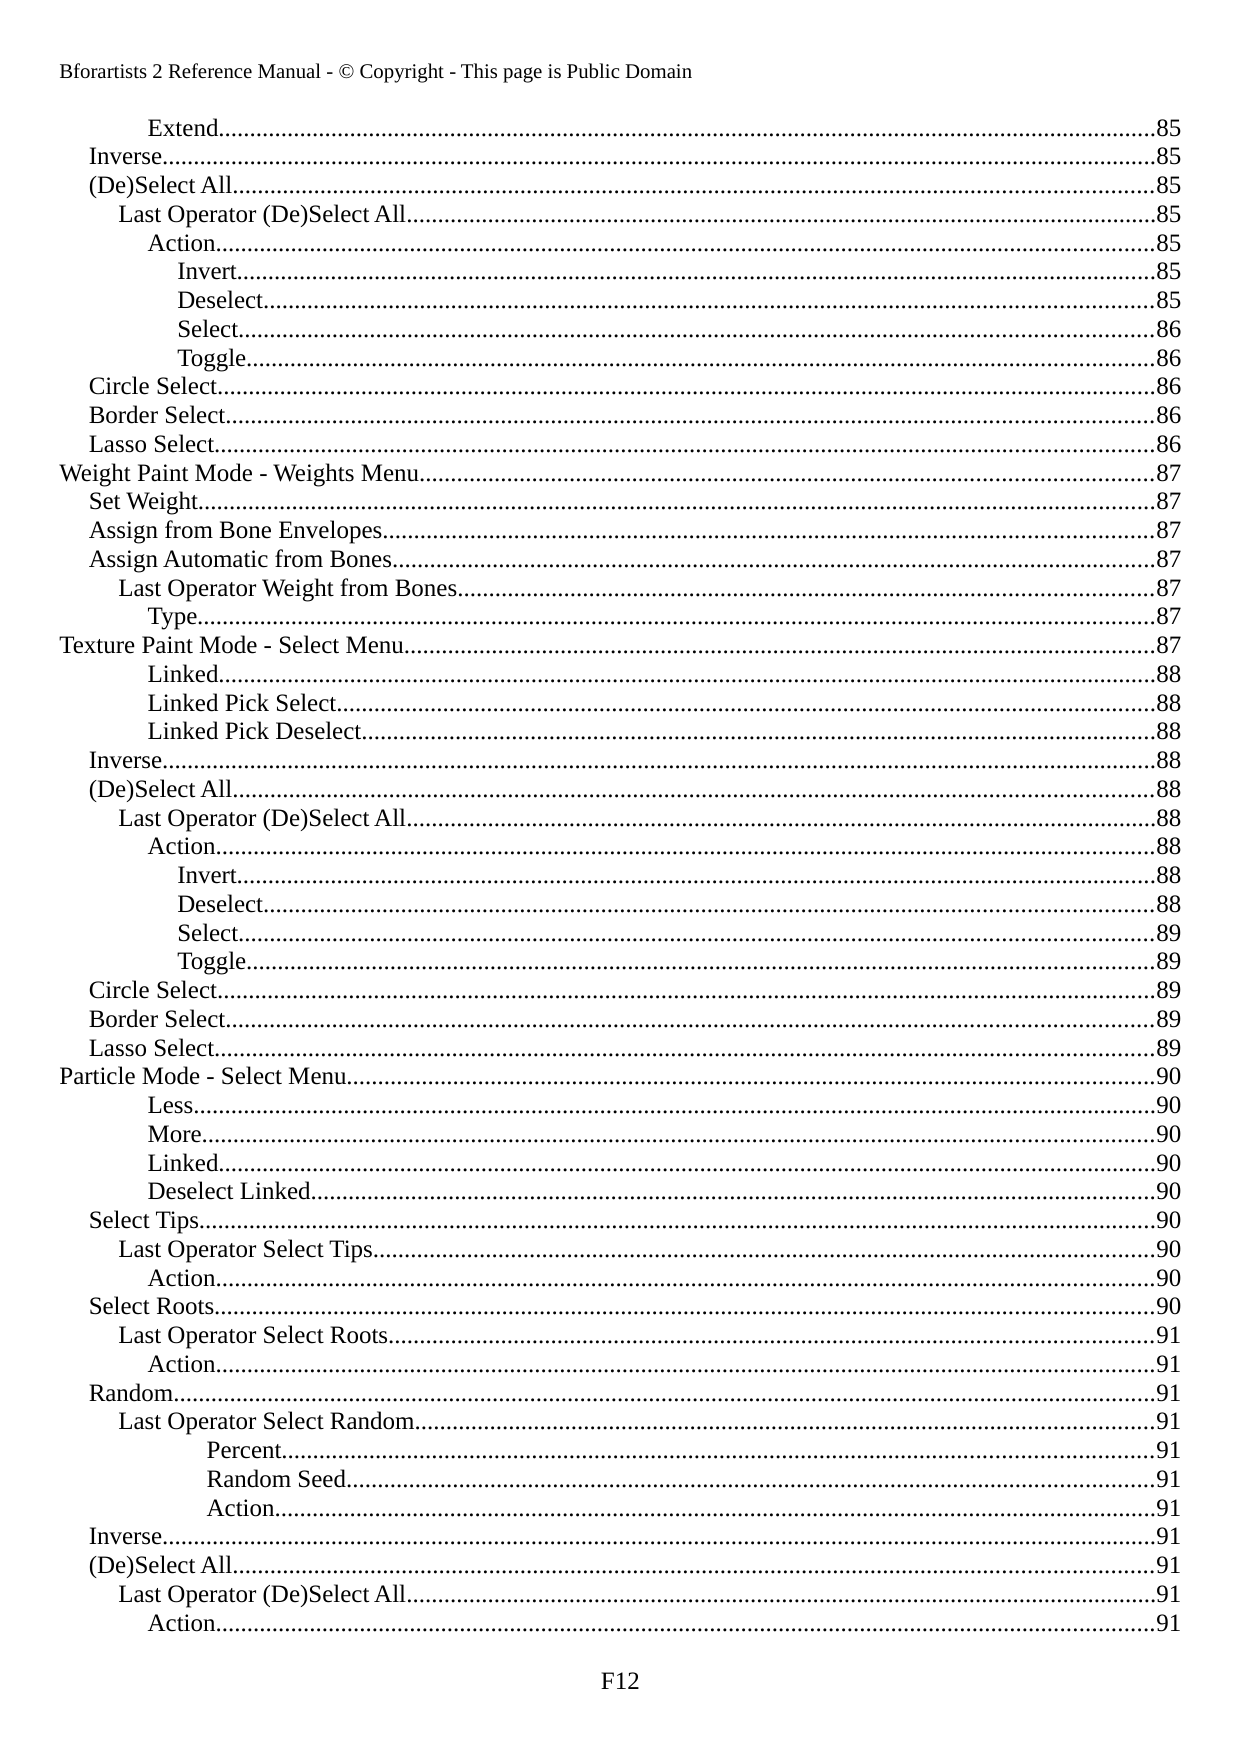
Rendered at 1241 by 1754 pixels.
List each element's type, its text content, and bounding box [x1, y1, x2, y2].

text Invert 88 [177, 860, 1181, 889]
text Last Operator (De)Select All 88 [118, 803, 1181, 831]
text Border Select 86 [88, 400, 1181, 429]
text Random 91 [88, 1378, 1181, 1406]
text Assign Automatic from Bones 87 [88, 544, 1181, 573]
text Circle Select 86 [88, 371, 1181, 400]
text Lasso Select 86 [88, 429, 1181, 458]
text Less 90 [147, 1090, 1181, 1119]
text Toggle 86 [177, 343, 1181, 371]
text Deselect Linked 90 [147, 1176, 1181, 1205]
text More 90 [147, 1119, 1181, 1148]
text Deselect 88 [177, 889, 1181, 918]
text Random Seed 91 [206, 1464, 1181, 1493]
text (De)Select All 91 [88, 1550, 1181, 1579]
text Last Operator (De)Select All 85 [118, 199, 1181, 228]
text Type 87 [147, 601, 1181, 630]
text Last Operator Select Tips 90 [118, 1234, 1181, 1263]
text Border Select 89 [88, 1004, 1181, 1033]
text Weight Paint Mode - Weights Menu 87 [59, 458, 1181, 486]
text Toggle 89 [177, 946, 1181, 975]
text Invert 85 [177, 256, 1181, 285]
text Select 89 [177, 918, 1181, 946]
text Linked Pick Deselect 88 [147, 716, 1181, 745]
text Linked Pick Select 88 [147, 688, 1181, 716]
text Action 91 [206, 1493, 1181, 1521]
text (De)Select All 85 [88, 170, 1181, 199]
text Set Weight 87 [88, 486, 1181, 515]
text Lasso Select 89 [88, 1033, 1181, 1061]
text Last Operator Weight from Bones 87 [118, 573, 1181, 601]
text Texture Paint Mode - Select Menu 87 [59, 630, 1181, 659]
text Inverse 85 [88, 141, 1181, 170]
text Last Operator Select Random 91 [118, 1406, 1181, 1435]
text Select Roots 90 [88, 1291, 1181, 1320]
text Linked 90 [147, 1148, 1181, 1176]
text Inverse 88 [88, 745, 1181, 774]
text Action 91 [147, 1608, 1181, 1636]
text Select Tips 90 [88, 1205, 1181, 1234]
text Action 85 [147, 228, 1181, 256]
text Last Operator Select Roots 91 [118, 1320, 1181, 1349]
text (De)Select All 88 [88, 774, 1181, 803]
text Linked 88 [147, 659, 1181, 688]
text Action 88 [147, 831, 1181, 860]
text Particle Mode - Select Menu 90 [59, 1061, 1181, 1090]
text Circle Select 89 [88, 975, 1181, 1004]
text Last Operator (De)Select All 91 [118, 1579, 1181, 1608]
text Action 90 [147, 1263, 1181, 1291]
text Select 86 [177, 314, 1181, 343]
text Assign from Bone Envelopes 87 [88, 515, 1181, 544]
text Extend 85 [147, 113, 1181, 141]
text Inverse 91 [88, 1521, 1181, 1550]
text Percent 91 [206, 1435, 1181, 1464]
text Deselect 85 [177, 285, 1181, 314]
text Action 91 [147, 1349, 1181, 1378]
